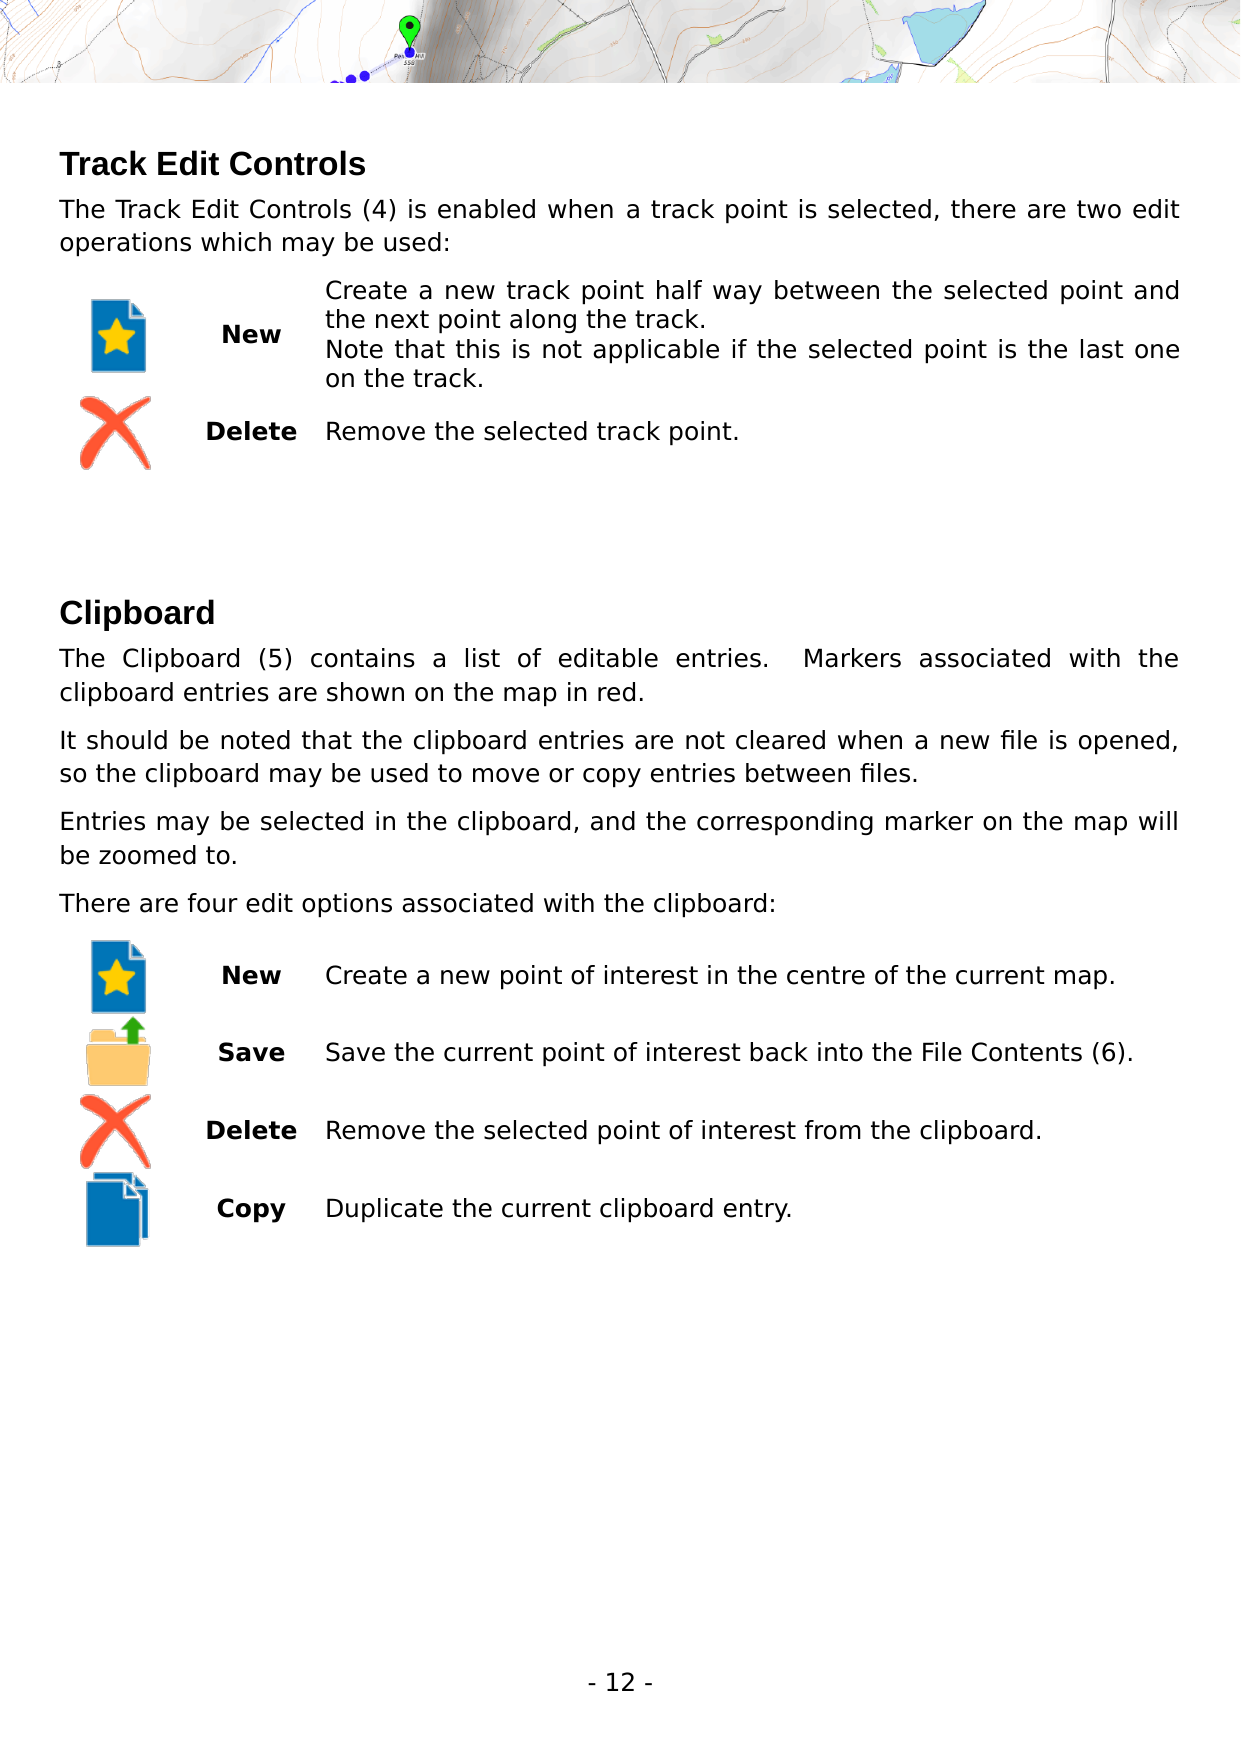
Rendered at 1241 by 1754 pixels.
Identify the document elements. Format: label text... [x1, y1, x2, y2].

table_header New [178, 937, 325, 1014]
table_cell [158, 1091, 178, 1169]
picture [79, 393, 158, 471]
subtitle Clipboard [59, 593, 1181, 632]
text There are four edit options associated with the clipboard: [59, 889, 1181, 918]
subtitle Track Edit Controls [59, 144, 1181, 182]
table_header [59, 276, 178, 393]
picture [79, 296, 157, 374]
table_cell [158, 1169, 178, 1247]
table_cell Save [178, 1014, 325, 1091]
table_header Create a new point of interest in the centre of the current map. [325, 937, 1181, 1014]
text It should be noted that the clipboard entries are not cleared when a new file is opened, so the clipboard may be used to move or copy entries between files. [59, 726, 1181, 788]
table_cell [59, 393, 79, 471]
picture [79, 937, 158, 1248]
text The Track Edit Controls (4) is enabled when a track point is selected, there are two edit operations which may be used: [59, 195, 1181, 257]
table_cell [59, 1169, 79, 1247]
text Entries may be selected in the clipboard, and the corresponding marker on the map will be zoomed to. [59, 807, 1181, 870]
table_cell [158, 393, 178, 471]
table_cell Delete [178, 1091, 325, 1169]
table_cell [59, 1091, 79, 1169]
table_cell Remove the selected point of interest from the clipboard. [325, 1091, 1181, 1169]
text The Clipboard (5) contains a list of editable entries. Markers associated with the clipboard entries are shown on the map in red. [59, 644, 1181, 707]
table_header [157, 937, 178, 1014]
table_header Create a new track point half way between the selected point and the next point along the track. Note that this is not applicable if the selected point is the last one on the track. [325, 276, 1181, 393]
table_cell Delete [178, 393, 325, 471]
table_cell Copy [178, 1169, 325, 1247]
table_cell Remove the selected track point. [325, 393, 1181, 471]
table_cell [59, 1014, 79, 1091]
table_cell Save the current point of interest back into the File Contents (6). [325, 1014, 1181, 1091]
table_header New [178, 276, 325, 393]
picture [0, 0, 1241, 83]
table_header [59, 937, 79, 1014]
table_cell [157, 1014, 178, 1091]
table_cell Duplicate the current clipboard entry. [325, 1169, 1181, 1247]
